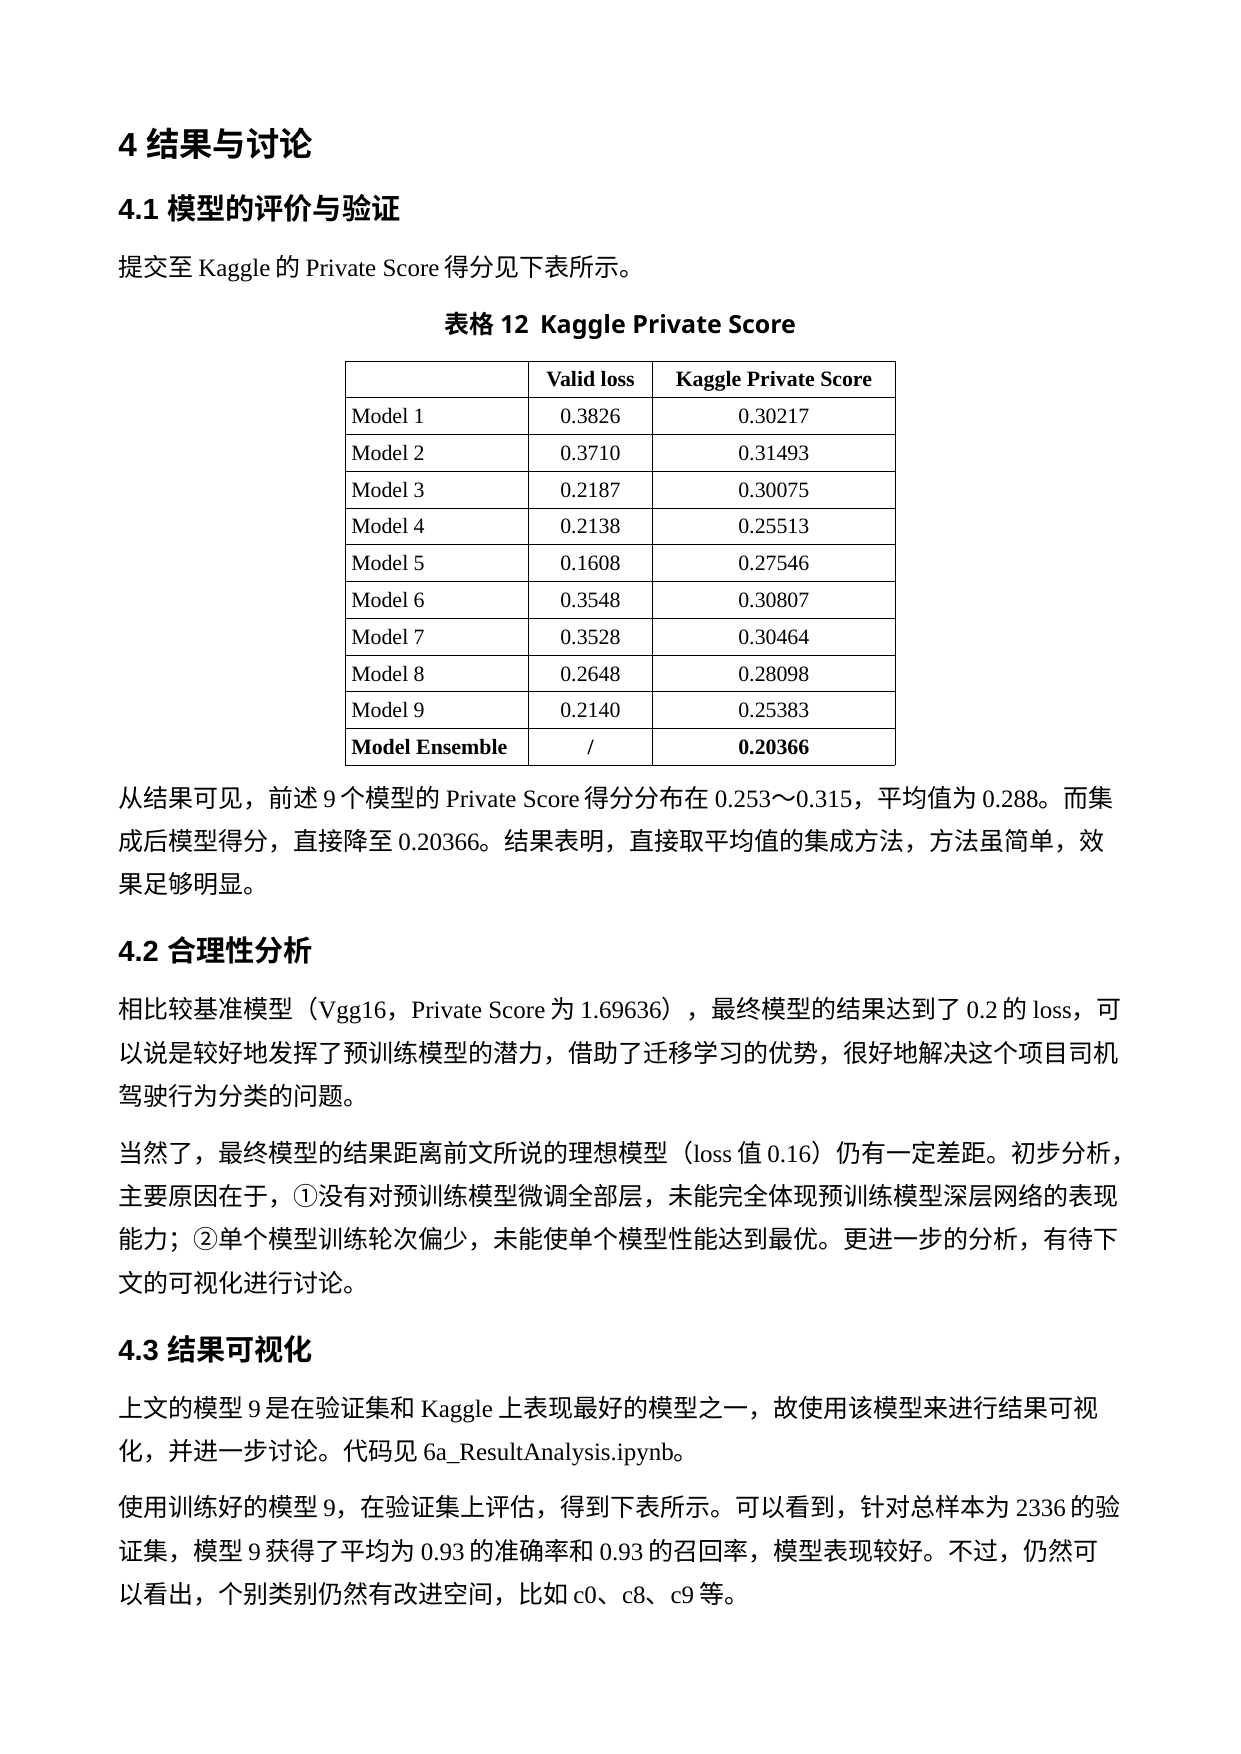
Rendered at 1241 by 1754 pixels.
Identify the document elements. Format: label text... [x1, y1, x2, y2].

table_cell 0.25383 [653, 692, 895, 728]
table_cell Model 2 [346, 435, 528, 471]
table_cell Model 8 [346, 656, 528, 691]
table_cell Model 6 [346, 582, 528, 618]
text 表格 12 Kaggle Private Score [118, 304, 1122, 340]
table_cell 0.25513 [653, 509, 895, 544]
text 相比较基准模型（Vgg16，Private Score为1.69636），最终模型的结果达到了0.2的loss，可以说是较好地发挥了预训练模型的潜力，借助了迁移学习的优势，很好地解决这个项目司机驾驶行为分类的问题。 [118, 990, 1122, 1113]
table_cell Model 7 [346, 619, 528, 655]
table_cell Model 3 [346, 472, 528, 508]
table_header Kaggle Private Score [653, 362, 895, 397]
table_cell 0.3548 [529, 582, 652, 618]
table_cell 0.30217 [653, 398, 895, 434]
table_cell 0.1608 [529, 545, 652, 581]
table_cell 0.3826 [529, 398, 652, 434]
table_cell 0.3710 [529, 435, 652, 471]
table_cell 0.31493 [653, 435, 895, 471]
text 当然了，最终模型的结果距离前文所说的理想模型（loss值0.16）仍有一定差距。初步分析，主要原因在于，①没有对预训练模型微调全部层，未能完全体现预训练模型深层网络的表现能力；②单个模型训练轮次偏少，未能使单个模型性能达到最优。更进一步的分析，有待下文的可视化进行讨论。 [118, 1133, 1122, 1299]
table_cell 0.30464 [653, 619, 895, 655]
table_cell 0.30075 [653, 472, 895, 508]
table_cell 0.3528 [529, 619, 652, 655]
table_cell 0.30807 [653, 582, 895, 618]
table_cell 0.2138 [529, 509, 652, 544]
subtitle 4 结果与讨论 [118, 118, 1122, 166]
table_cell Model 4 [346, 509, 528, 544]
table_cell Model 1 [346, 398, 528, 434]
table_cell 0.20366 [653, 729, 895, 765]
table_cell / [529, 729, 652, 765]
table_cell 0.2648 [529, 656, 652, 691]
table_cell Model Ensemble [346, 729, 528, 765]
table_header Valid loss [529, 362, 652, 397]
subtitle 4.3 结果可视化 [118, 1326, 1122, 1368]
text 提交至Kaggle的Private Score得分见下表所示。 [118, 248, 1122, 284]
table_cell 0.28098 [653, 656, 895, 691]
table_cell Model 9 [346, 692, 528, 728]
subtitle 4.1 模型的评价与验证 [118, 186, 1122, 228]
text 上文的模型9是在验证集和Kaggle上表现最好的模型之一，故使用该模型来进行结果可视化，并进一步讨论。代码见6a_ResultAnalysis.ipynb。 [118, 1388, 1122, 1468]
text 从结果可见，前述9个模型的Private Score得分分布在0.253～0.315，平均值为0.288。而集成后模型得分，直接降至0.20366。结果表明，直接取平均值的集成方法，方法虽简单，效果足够明显。 [118, 778, 1122, 901]
table_cell 0.27546 [653, 545, 895, 581]
table_cell Model 5 [346, 545, 528, 581]
subtitle 4.2 合理性分析 [118, 928, 1122, 970]
table_cell 0.2140 [529, 692, 652, 728]
table_header [346, 362, 528, 397]
text 使用训练好的模型9，在验证集上评估，得到下表所示。可以看到，针对总样本为2336的验证集，模型9获得了平均为0.93的准确率和0.93的召回率，模型表现较好。不过，仍然可以看出，个别类别仍然有改进空间，比如c0、c8、c9等。 [118, 1488, 1122, 1611]
table_cell 0.2187 [529, 472, 652, 508]
